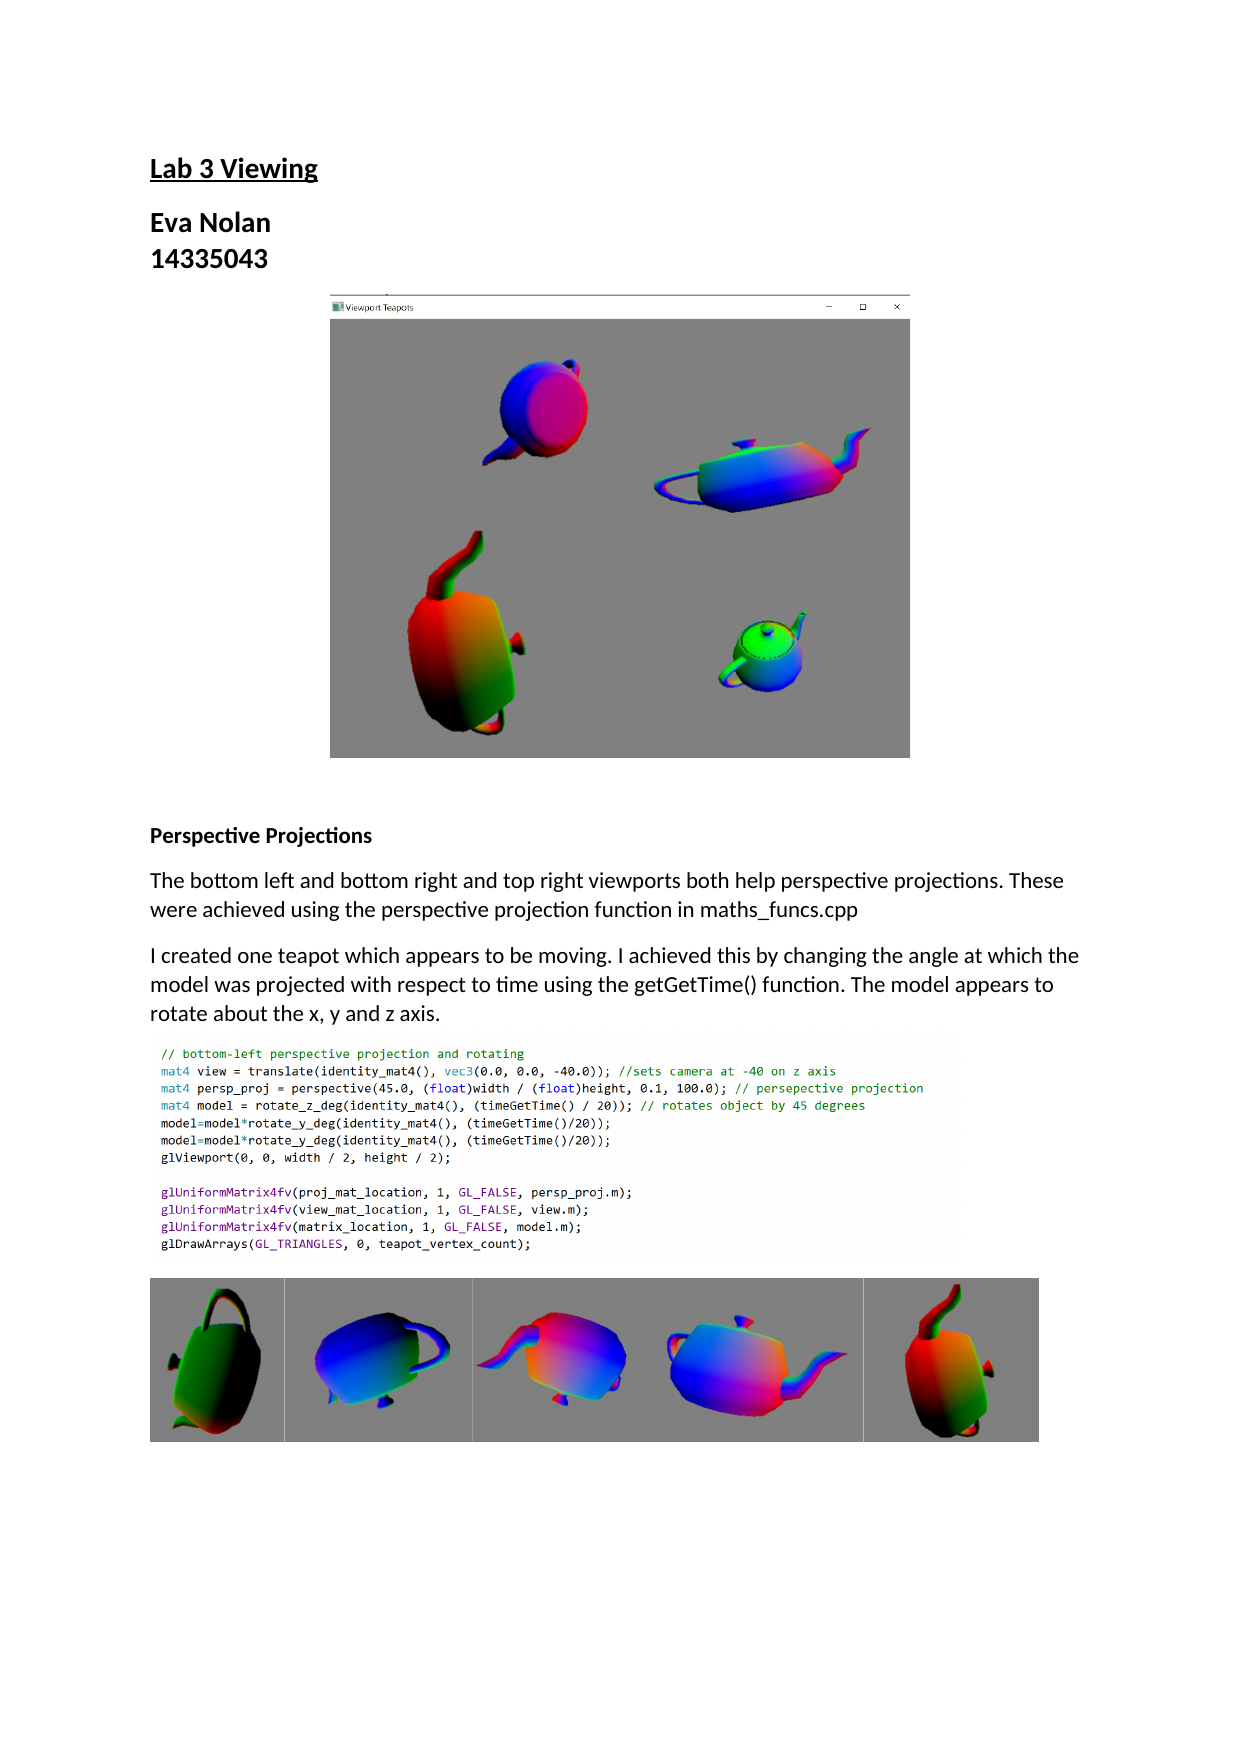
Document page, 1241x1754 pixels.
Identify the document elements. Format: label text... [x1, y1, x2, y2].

text Perspective Projections [150, 821, 1090, 849]
text The bottom left and bottom right and top right viewports both help perspective projections. These were achieved using the perspective projection function in maths_funcs.cpp [150, 867, 1090, 924]
text I created one teapot which appears to be moving. I achieved this by changing the angle at which the model was projected with respect to time using the getGetTime() function. The model appears to rotate about the x, y and z axis. [150, 941, 1090, 1261]
text Eva Nolan 14335043 [150, 204, 1090, 276]
text Lab 3 Viewing [150, 150, 1090, 186]
